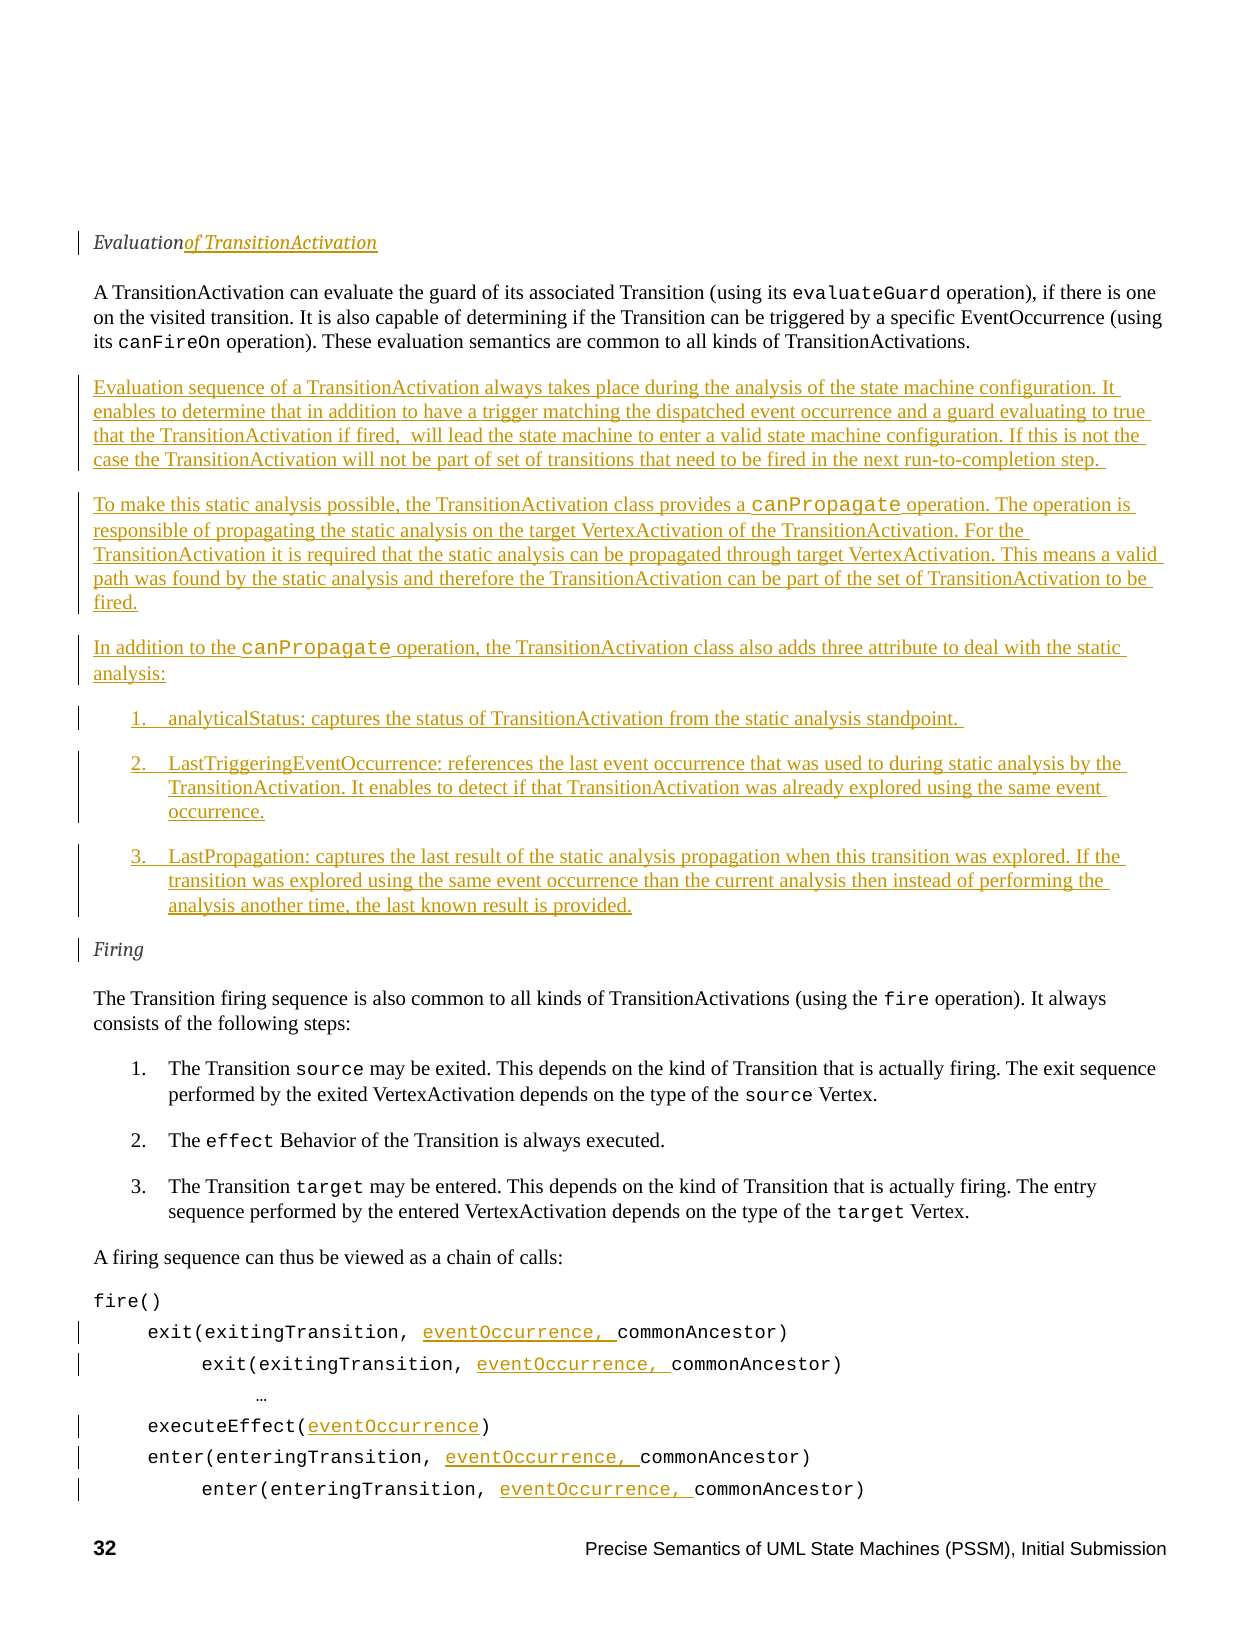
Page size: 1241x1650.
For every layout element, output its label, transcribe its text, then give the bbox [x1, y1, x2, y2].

text In addition to the canPropagate operation, the TransitionActivation class also adds three attribute to deal with the static analysis: [93, 635, 1164, 685]
list analyticalStatus: captures the status of TransitionActivation from the static analysis standpoint. [131, 706, 1164, 730]
text path was found by the static analysis and therefore the TransitionActivation can be part of the set of TransitionActivation to be fired. [93, 564, 1164, 614]
subtitle Evaluationof TransitionActivation [93, 231, 1164, 255]
list The Transition source may be exited. This depends on the kind of Transition that is actually firing. The exit sequence performed by the exited VertexActivation depends on the type of the source Vertex. [131, 1056, 1164, 1107]
text enter(enteringTransition, eventOccurrence, commonAncestor) [93, 1446, 1164, 1469]
list The effect Behavior of the Transition is always executed. [131, 1128, 1164, 1153]
text enter(enteringTransition, eventOccurrence, commonAncestor) [93, 1478, 1164, 1501]
text exit(exitingTransition, eventOccurrence, commonAncestor) [93, 1321, 1164, 1344]
text A firing sequence can thus be viewed as a chain of calls: [93, 1245, 1164, 1269]
text exit(exitingTransition, eventOccurrence, commonAncestor) [93, 1353, 1164, 1376]
text To make this static analysis possible, the TransitionActivation class provides a canPropagate operation. The operation is responsible of propagating the static analysis on the target VertexActivation of the TransitionActivation. For the TransitionActivation it is required that the static analysis can be propagated through target VertexActivation. This means a valid [93, 492, 1164, 563]
list LastPropagation: captures the last result of the static analysis propagation when this transition was explored. If the transition was explored using the same event occurrence than the current analysis then instead of performing the analysis another time, the last known result is provided. [131, 844, 1164, 917]
text fire() [93, 1290, 1164, 1313]
text executeEffect(eventOccurrence) [93, 1415, 1164, 1438]
text Evaluation sequence of a TransitionActivation always takes place during the analysis of the state machine configuration. It enables to determine that in addition to have a trigger matching the dispatched event occurrence and a guard evaluating to true that the TransitionActivation if fired, will lead the state machine to enter a valid state machine configuration. If this is not the case the TransitionActivation will not be part of set of transitions that need to be fired in the next run-to-completion step. [93, 375, 1164, 471]
text A TransitionActivation can evaluate the guard of its associated Transition (using its evaluateGuard operation), if there is one on the visited transition. It is also capable of determining if the Transition can be triggered by a specific EventOccurrence (using its canFireOn operation). These evaluation semantics are common to all kinds of TransitionActivations. [93, 279, 1164, 354]
text The Transition firing sequence is also common to all kinds of TransitionActivations (using the fire operation). It always consists of the following steps: [93, 986, 1164, 1035]
list The Transition target may be entered. This depends on the kind of Transition that is actually firing. The entry sequence performed by the entered VertexActivation depends on the type of the target Vertex. [131, 1174, 1164, 1224]
list LastTriggeringEventOccurrence: references the last event occurrence that was used to during static analysis by the TransitionActivation. It enables to detect if that TransitionActivation was already explored using the same event occurrence. [131, 751, 1164, 823]
text … [93, 1384, 1164, 1407]
subtitle Firing [93, 938, 1164, 962]
